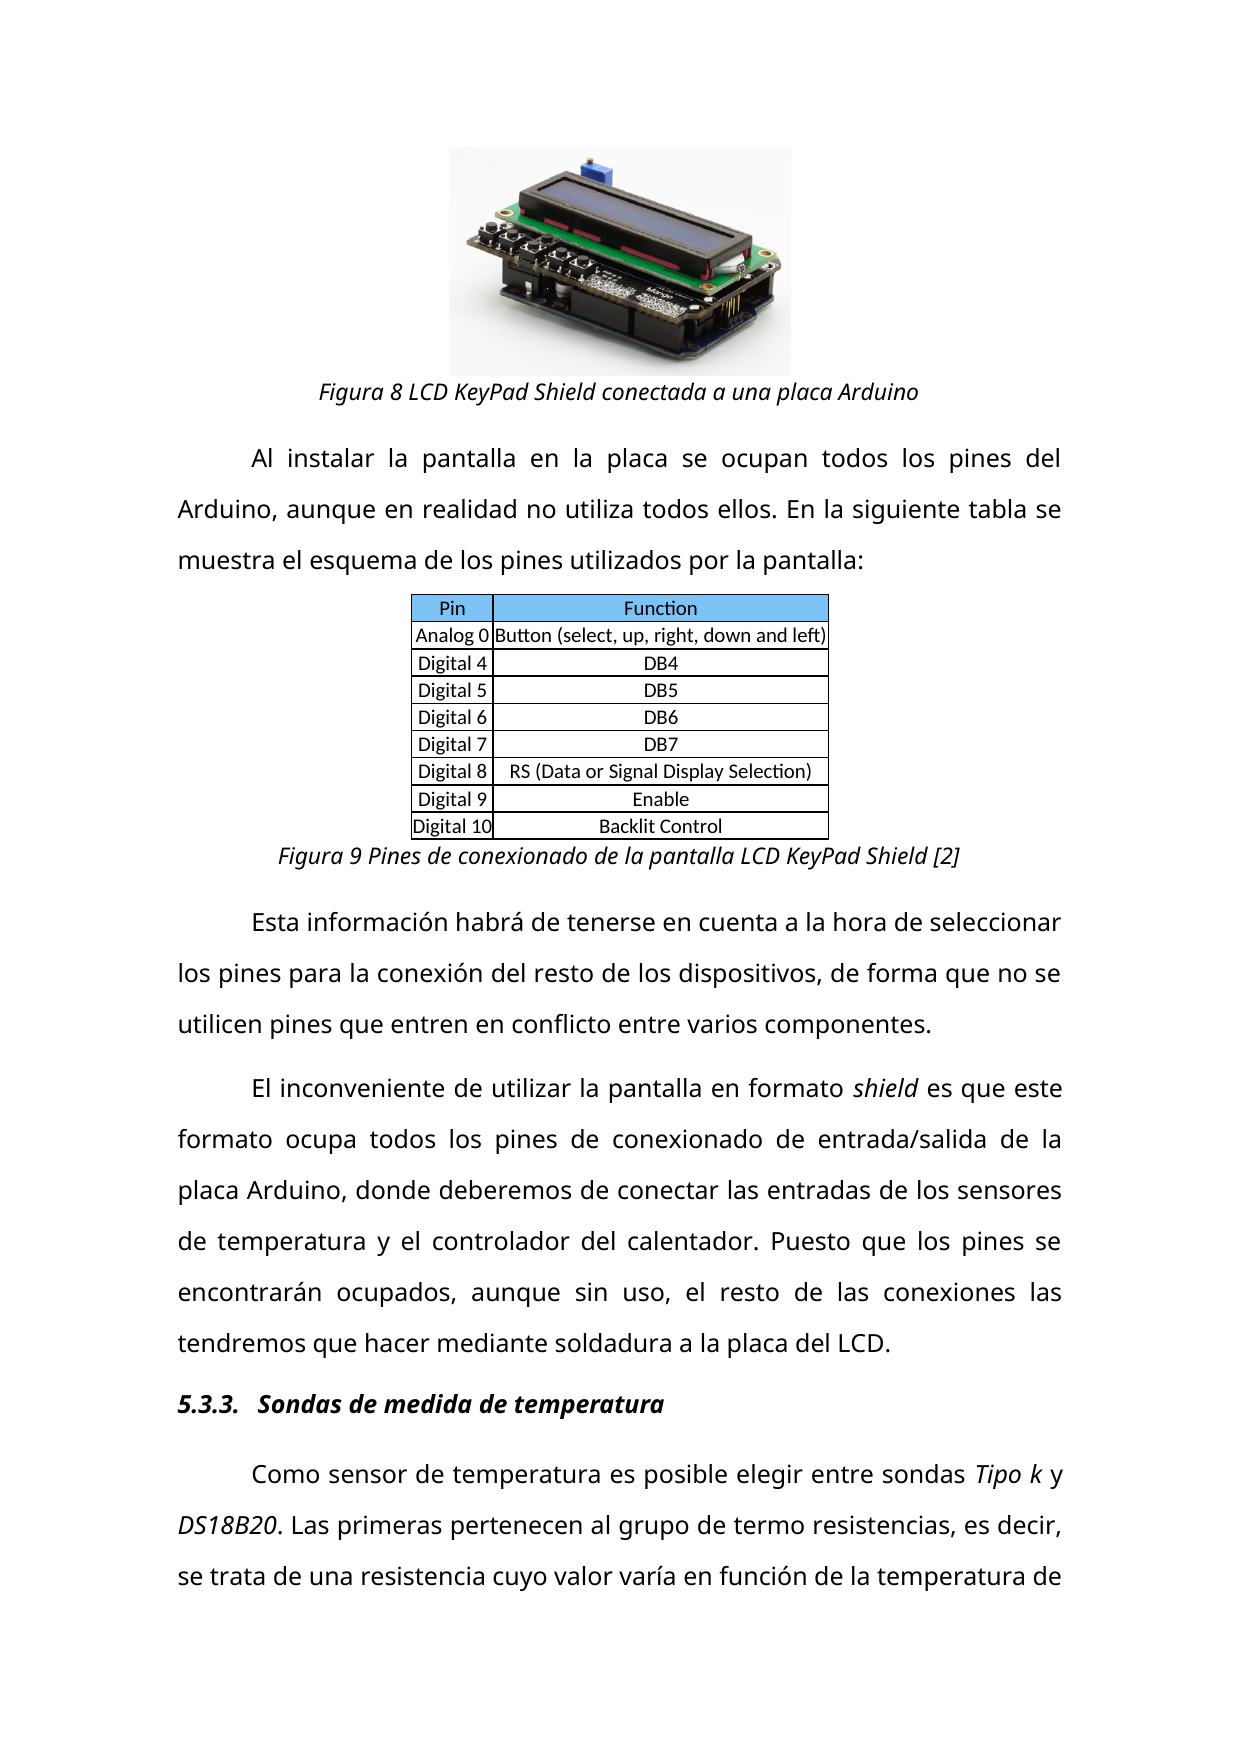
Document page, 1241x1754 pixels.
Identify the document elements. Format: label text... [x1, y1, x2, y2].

text Figura 8 LCD KeyPad Shield conectada a una placa Arduino [177, 376, 1063, 407]
table_cell Backlit Control [494, 813, 828, 838]
text Figura 9 Pines de conexionado de la pantalla LCD KeyPad Shield [2] [177, 840, 1063, 871]
table_header Pin [412, 595, 492, 621]
subtitle Sondas de medida de temperatura [177, 1387, 1063, 1421]
table_cell Digital 4 [412, 650, 492, 675]
table_cell Digital 8 [412, 758, 492, 784]
table_cell DB7 [494, 731, 828, 757]
table_cell Digital 10 [412, 813, 492, 838]
table_cell Analog 0 [412, 622, 492, 648]
text Al instalar la pantalla en la placa se ocupan todos los pines del Arduino, aunque en realidad no utiliza todos ellos. En la siguiente tabla se muestra el esquema de los pines utilizados por la pantalla: [177, 441, 1063, 577]
text El inconveniente de utilizar la pantalla en formato shield es que este formato ocupa todos los pines de conexionado de entrada/salida de la placa Arduino, donde deberemos de conectar las entradas de los sensores de temperatura y el controlador del calentador. Puesto que los pines se encontrarán ocupados, aunque sin uso, el resto de las conexiones las tendremos que hacer mediante soldadura a la placa del LCD. [177, 1070, 1063, 1359]
table_cell Button (select, up, right, down and left) [494, 622, 828, 648]
table_cell Digital 9 [412, 786, 492, 811]
table_cell DB6 [494, 704, 828, 729]
table_cell Digital 7 [412, 731, 492, 757]
table_cell Digital 6 [412, 704, 492, 729]
table_header Function [494, 595, 828, 621]
table_cell DB4 [494, 650, 828, 675]
table_cell RS (Data or Signal Display Selection) [494, 758, 828, 784]
text Como sensor de temperatura es posible elegir entre sondas Tipo k y DS18B20. Las primeras pertenecen al grupo de termo resistencias, es decir, se trata de una resistencia cuyo valor varía en función de la temperatura de [177, 1457, 1063, 1593]
text Esta información habrá de tenerse en cuenta a la hora de seleccionar los pines para la conexión del resto de los dispositivos, de forma que no se utilicen pines que entren en conflicto entre varios componentes. [177, 905, 1063, 1041]
table_cell DB5 [494, 677, 828, 702]
table_cell Enable [494, 786, 828, 811]
table_cell Digital 5 [412, 677, 492, 702]
